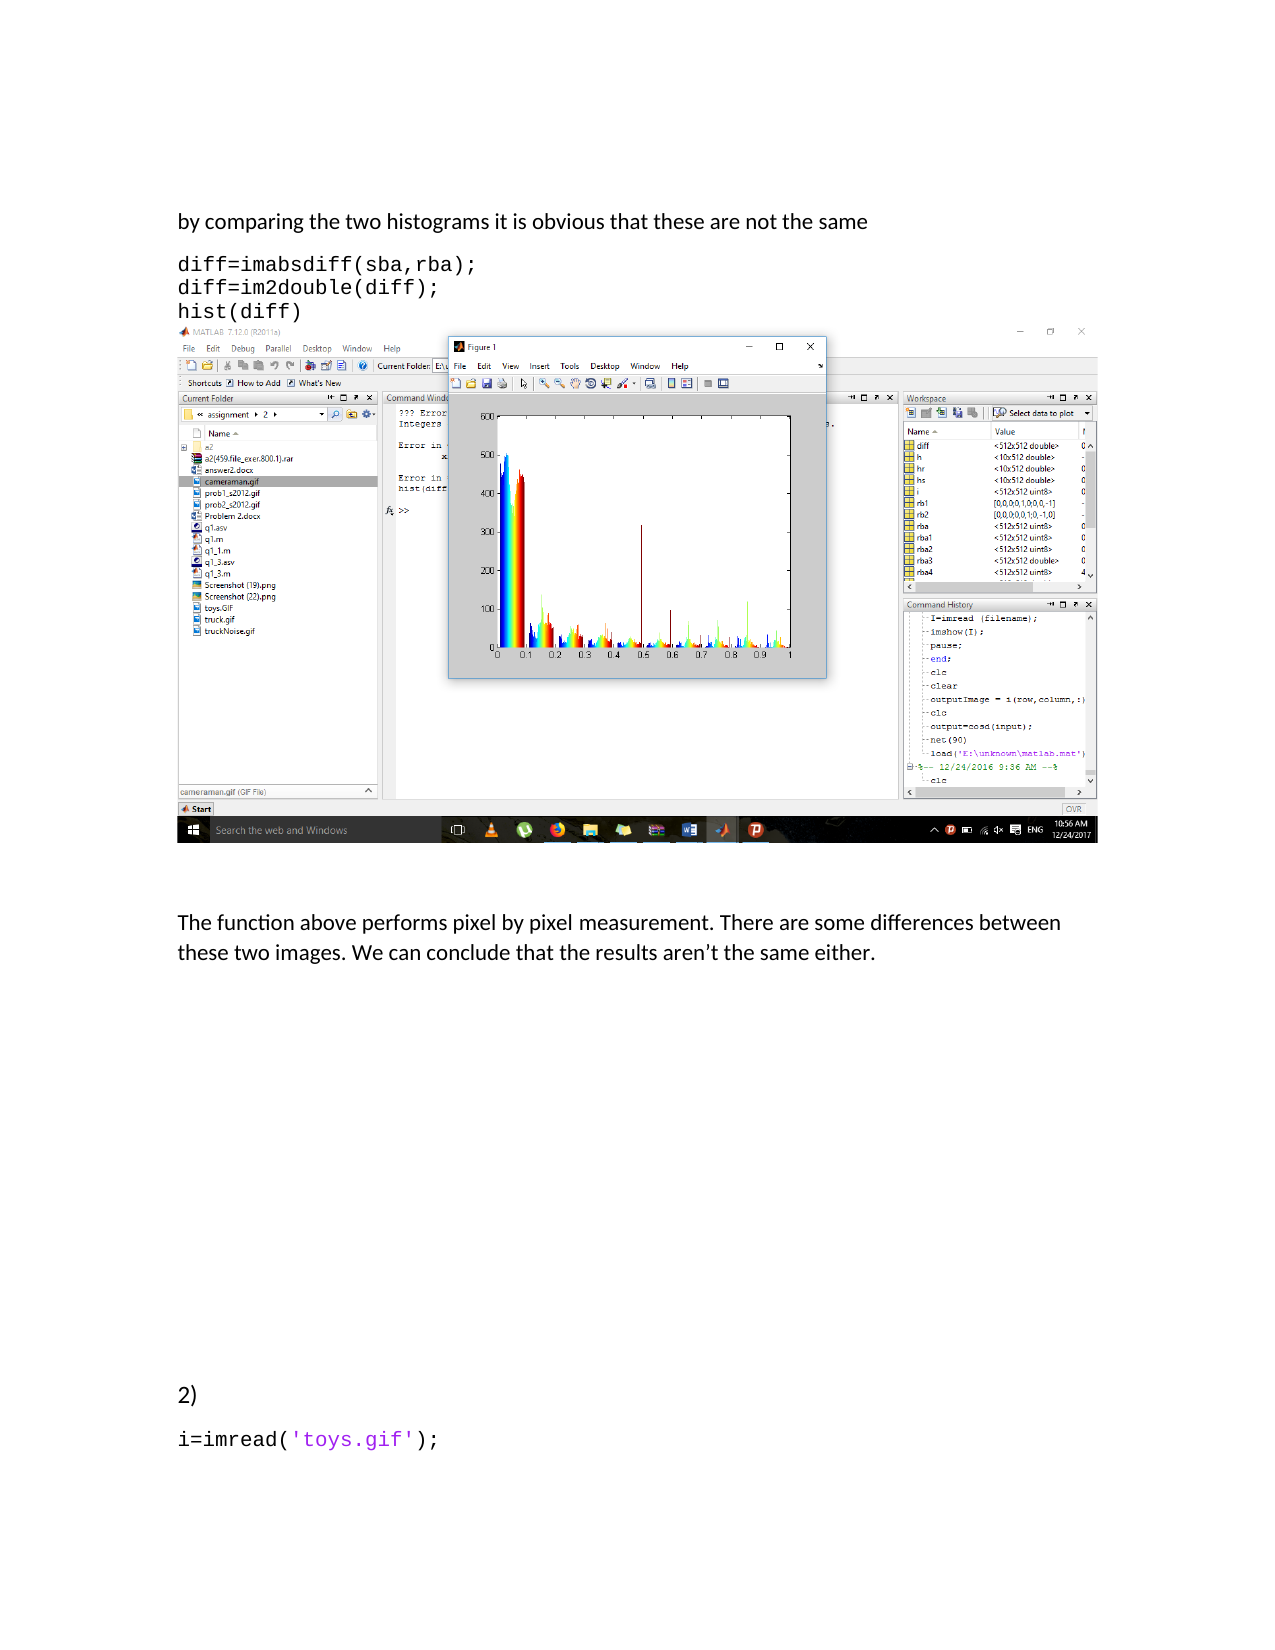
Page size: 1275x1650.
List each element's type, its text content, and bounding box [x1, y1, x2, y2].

text diff=im2double(diff); [177, 277, 1098, 301]
text i=imread('toys.gif'); [177, 1428, 1098, 1452]
text hist(diff) [177, 301, 1098, 324]
text by comparing the two histograms it is obvious that these are not the same [177, 207, 1098, 235]
picture [177, 324, 1098, 843]
text 2) [177, 1379, 1098, 1409]
text The function above performs pixel by pixel measurement. There are some differences between these two images. We can conclude that the results aren’t the same either. [177, 908, 1098, 966]
text diff=imabsdiff(sba,rba); [177, 254, 1098, 277]
